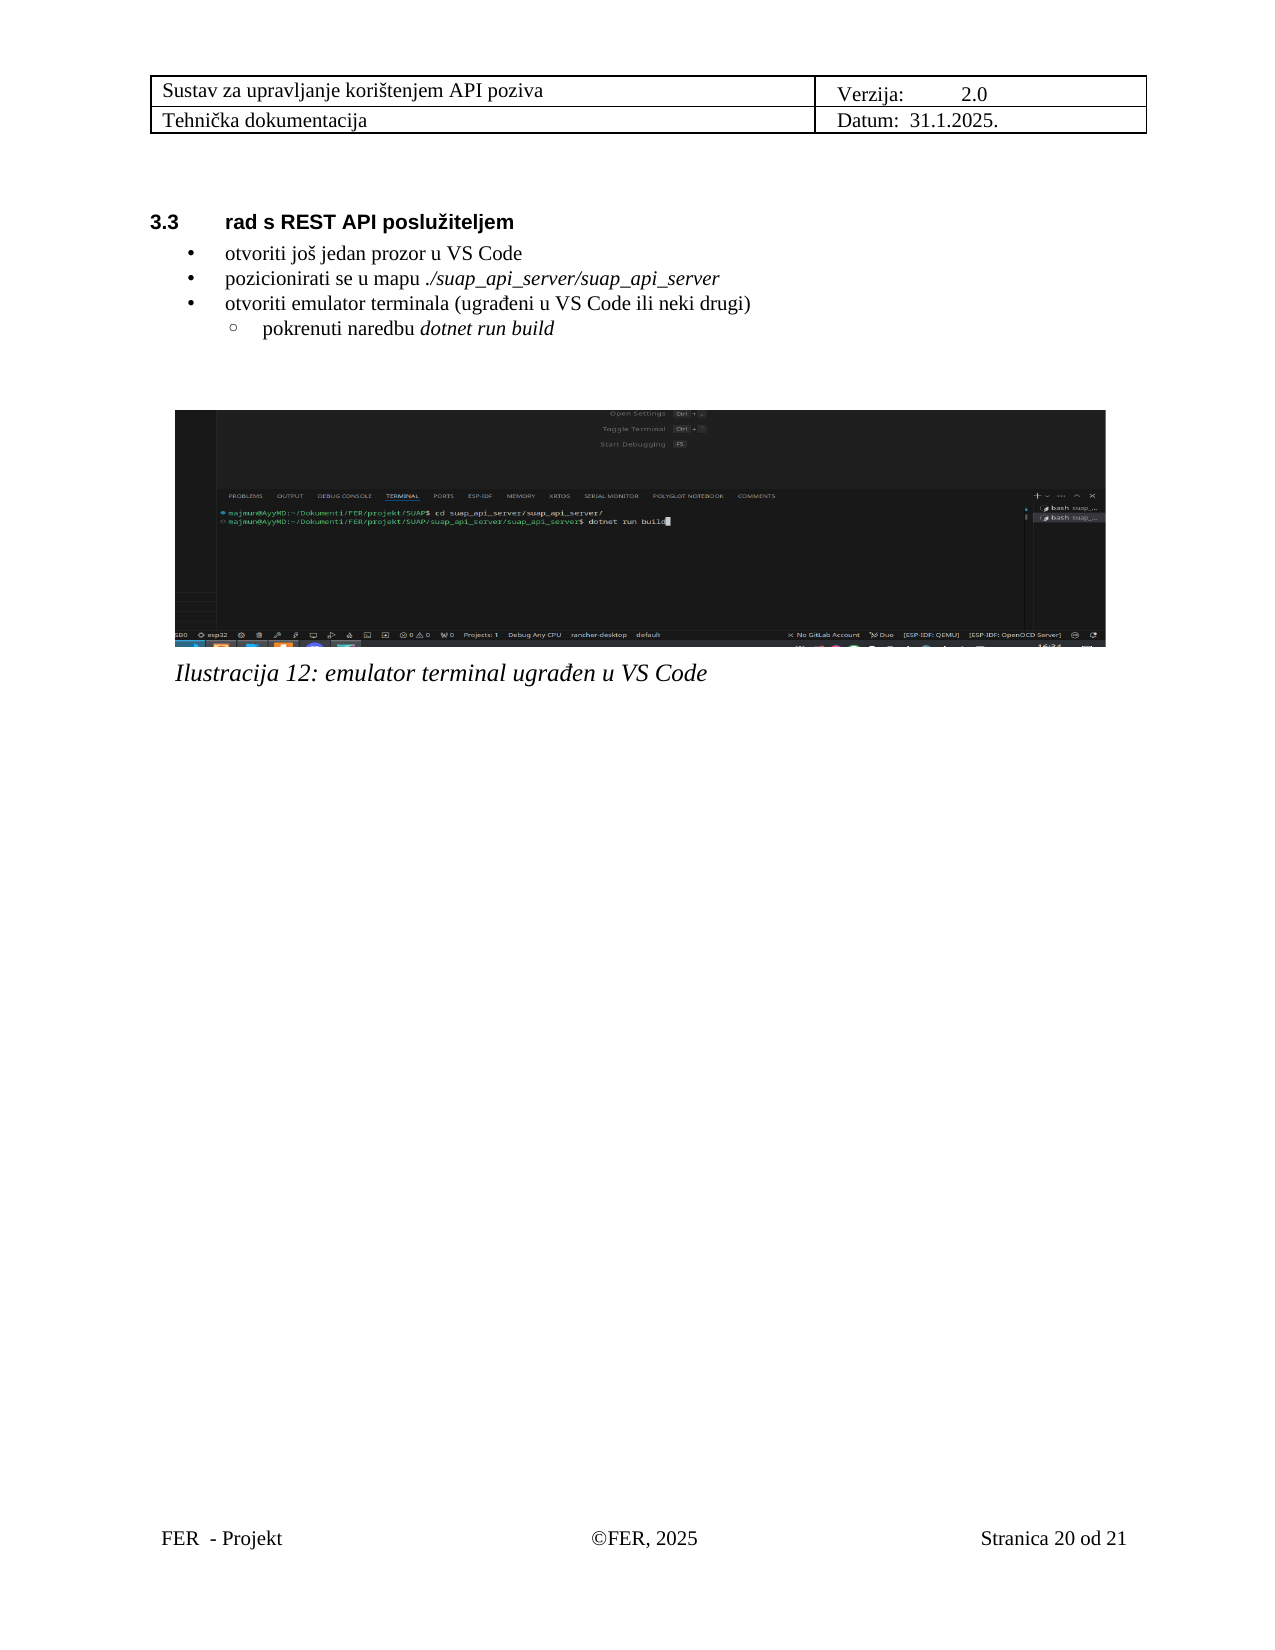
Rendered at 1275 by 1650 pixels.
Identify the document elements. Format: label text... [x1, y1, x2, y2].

subtitle rad s REST API poslužiteljem [150, 209, 1125, 234]
list [175, 406, 1106, 410]
picture [175, 410, 1106, 647]
list otvoriti još jedan prozor u VS Code [187, 240, 1125, 265]
list otvoriti emulator terminala (ugrađeni u VS Code ili neki drugi) [187, 290, 1125, 315]
list Ilustracija 12: emulator terminal ugrađen u VS Code [175, 647, 1106, 687]
list pozicionirati se u mapu ./suap_api_server/suap_api_server [187, 265, 1125, 290]
list [175, 687, 1106, 715]
list pokrenuti naredbu dotnet run build [225, 315, 1125, 340]
